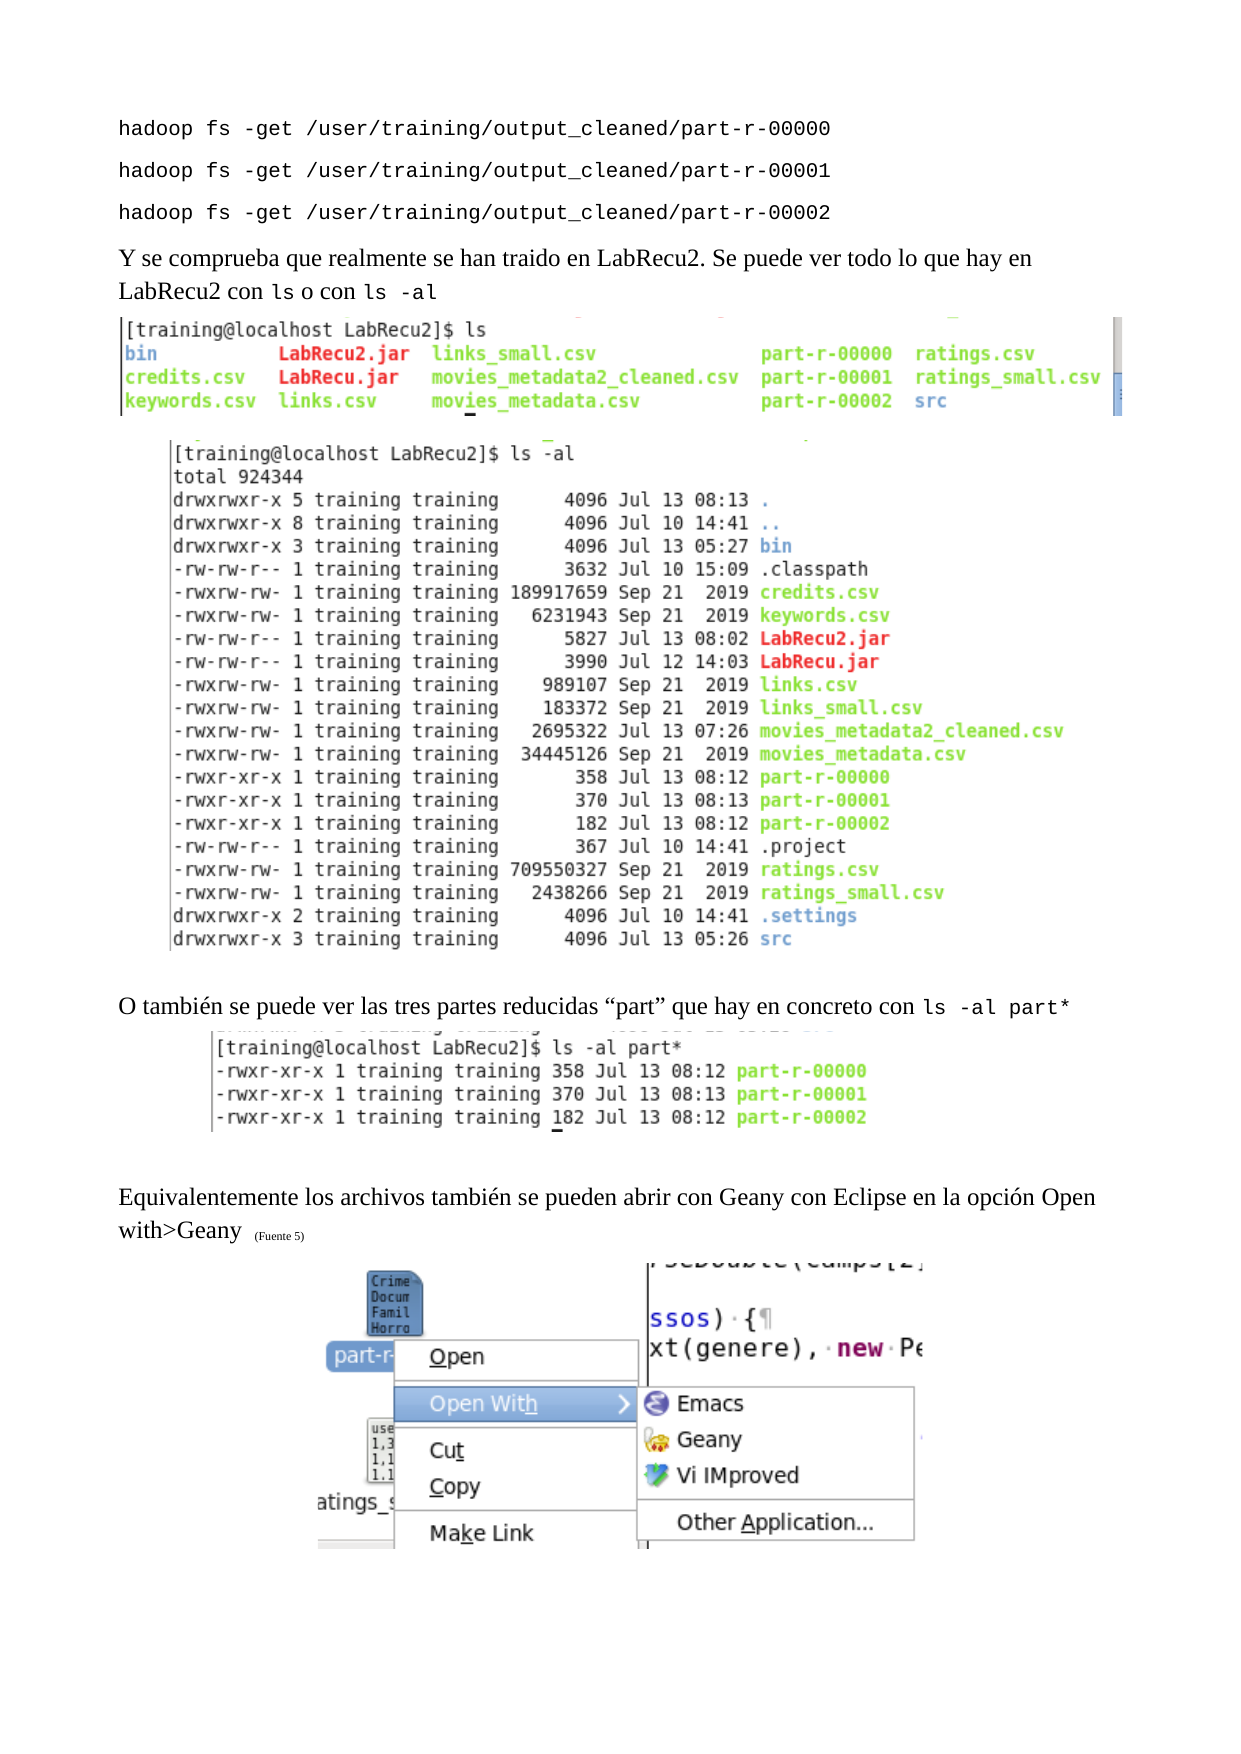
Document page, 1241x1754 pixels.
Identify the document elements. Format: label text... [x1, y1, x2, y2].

picture [169, 440, 1071, 951]
picture [211, 1031, 1113, 1132]
text O también se puede ver las tres partes reducidas “part” que hay en concreto con ls -al part* [118, 991, 1122, 1021]
text Equivalentemente los archivos también se pueden abrir con Geany con Eclipse en la opción Open with>Geany (Fuente 5) [118, 1182, 1122, 1244]
picture [118, 317, 1123, 416]
text hadoop fs -get /user/training/output_cleaned/part-r-00002 [118, 202, 1122, 225]
picture [317, 1263, 923, 1549]
text hadoop fs -get /user/training/output_cleaned/part-r-00000 [118, 118, 1122, 142]
text Y se comprueba que realmente se han traido en LabRecu2. Se puede ver todo lo que hay en LabRecu2 con ls o con ls -al [118, 243, 1122, 306]
text hadoop fs -get /user/training/output_cleaned/part-r-00001 [118, 160, 1122, 183]
